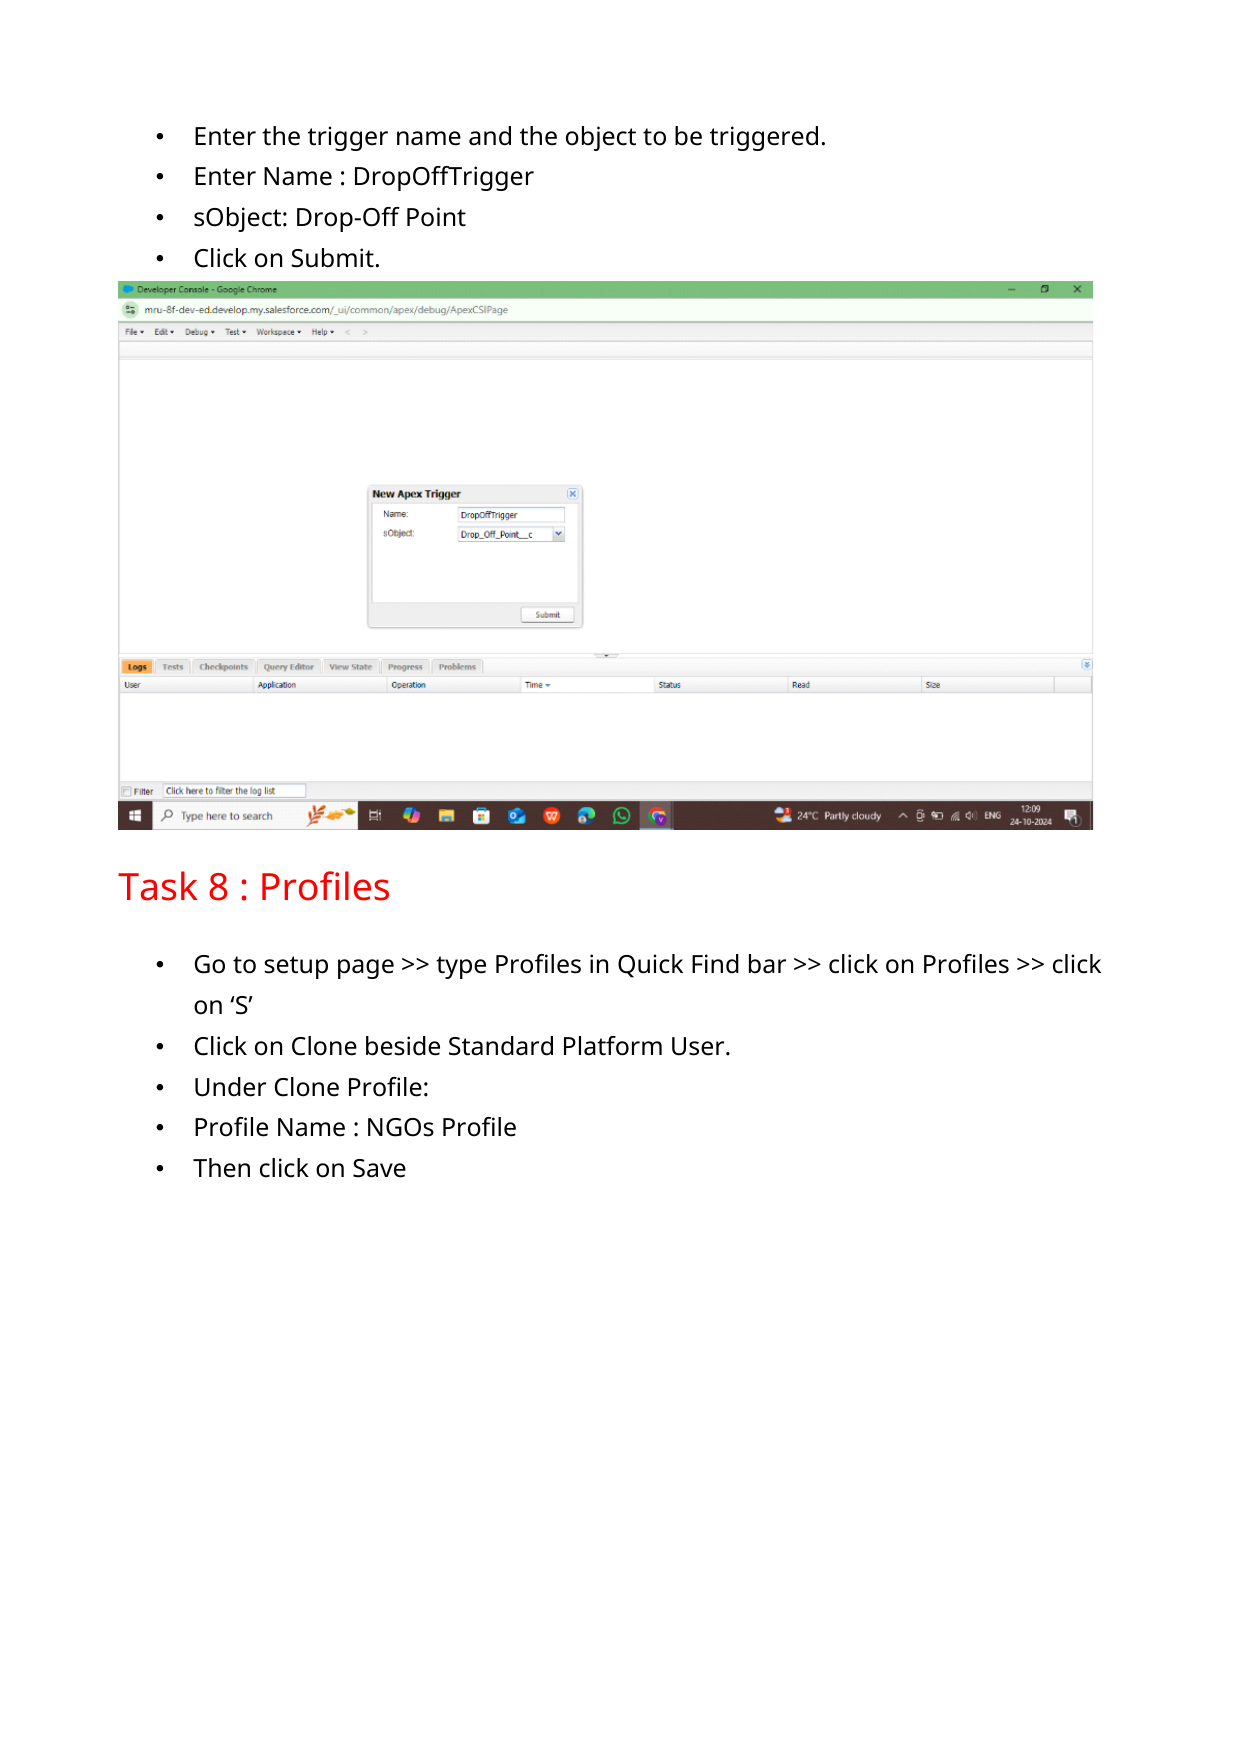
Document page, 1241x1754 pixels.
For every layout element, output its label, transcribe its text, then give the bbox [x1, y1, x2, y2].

list Enter the trigger name and the object to be triggered. [156, 118, 1122, 152]
list Click on Clone beside Standard Platform User. [156, 1028, 1122, 1062]
list Then click on Save [156, 1151, 1122, 1185]
list Go to setup page >> type Profiles in Quick Find bar >> click on Profiles >> click on ‘S’ [156, 947, 1122, 1022]
list Under Clone Profile: [156, 1069, 1122, 1103]
text Task 8 : Profiles [118, 860, 1122, 911]
list Profile Name : NGOs Profile [156, 1110, 1122, 1144]
list Enter Name : DropOffTrigger [156, 159, 1122, 193]
list Click on Submit. [156, 241, 1122, 275]
list sObject: Drop-Off Point [156, 200, 1122, 234]
